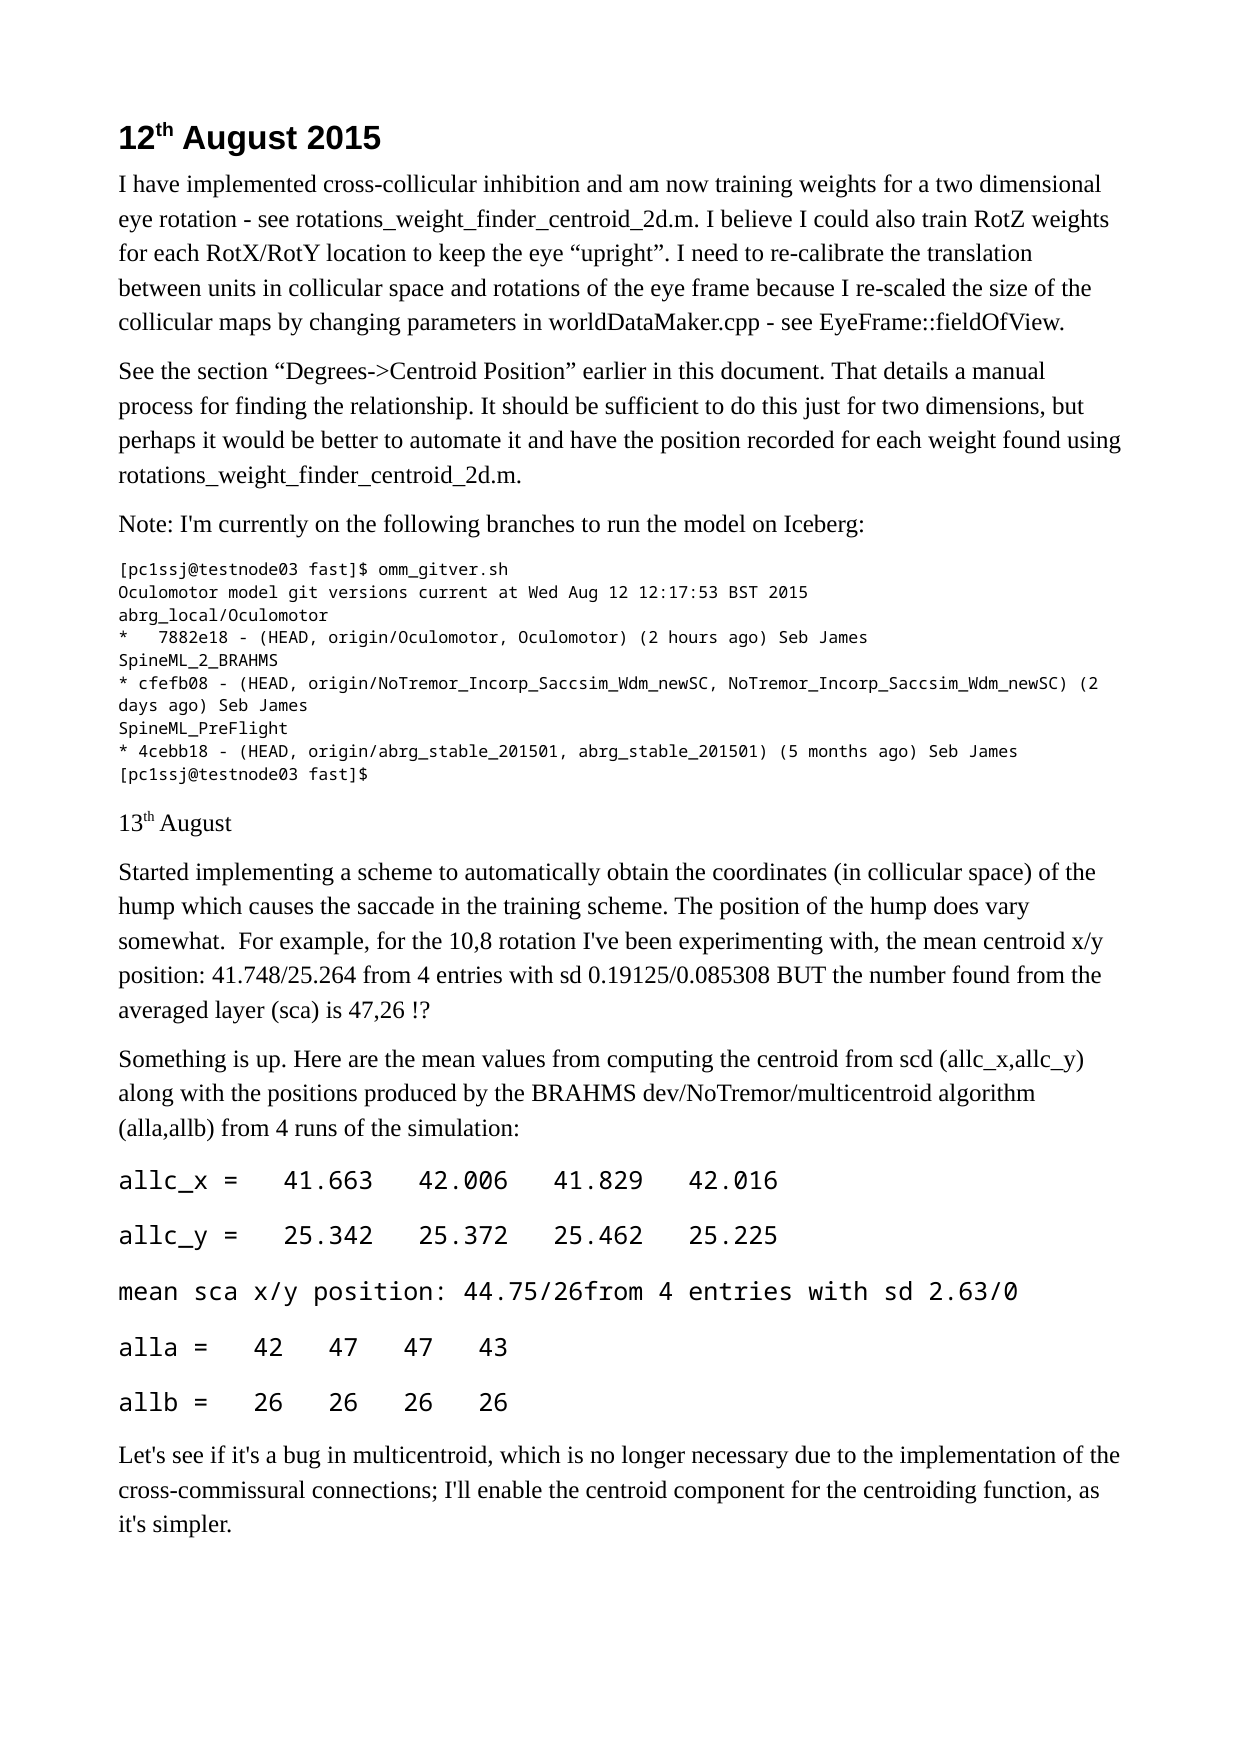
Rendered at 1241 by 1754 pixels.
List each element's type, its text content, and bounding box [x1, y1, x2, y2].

text mean sca x/y position: 44.75/26from 4 entries with sd 2.63/0 [118, 1273, 1122, 1308]
text Note: I'm currently on the following branches to run the model on Iceberg: [118, 509, 1122, 537]
text SpineML_2_BRAHMS [118, 649, 1122, 671]
text alla = 42 47 47 43 [118, 1329, 1122, 1363]
text allc_x = 41.663 42.006 41.829 42.016 [118, 1162, 1122, 1196]
text Oculomotor model git versions current at Wed Aug 12 12:17:53 BST 2015 [118, 581, 1122, 603]
text Started implementing a scheme to automatically obtain the coordinates (in collicular space) of the hump which causes the saccade in the training scheme. The position of the hump does vary somewhat. For example, for the 10,8 rotation I've been experimenting with, the mean centroid x/y position: 41.748/25.264 from 4 entries with sd 0.19125/0.085308 BUT the number found from the averaged layer (sca) is 47,26 !? [118, 857, 1122, 1023]
text abrg_local/Oculomotor [118, 603, 1122, 626]
text allc_y = 25.342 25.372 25.462 25.225 [118, 1218, 1122, 1252]
text [pc1ssj@testnode03 fast]$ omm_gitver.sh [118, 558, 1122, 581]
text See the section “Degrees->Centroid Position” earlier in this document. That details a manual process for finding the relationship. It should be sufficient to do this just for two dimensions, but perhaps it would be better to automate it and have the position recorded for each weight found using rotations_weight_finder_centroid_2d.m. [118, 356, 1122, 488]
text * cfefb08 - (HEAD, origin/NoTremor_Incorp_Saccsim_Wdm_newSC, NoTremor_Incorp_Saccsim_Wdm_newSC) (2 days ago) Seb James [118, 671, 1122, 717]
text [pc1ssj@testnode03 fast]$ [118, 762, 1122, 785]
text * 4cebb18 - (HEAD, origin/abrg_stable_201501, abrg_stable_201501) (5 months ago) Seb James [118, 739, 1122, 762]
text Something is up. Here are the mean values from computing the centroid from scd (allc_x,allc_y) along with the positions produced by the BRAHMS dev/NoTremor/multicentroid algorithm (alla,allb) from 4 runs of the simulation: [118, 1044, 1122, 1142]
text * 7882e18 - (HEAD, origin/Oculomotor, Oculomotor) (2 hours ago) Seb James [118, 626, 1122, 649]
text Let's see if it's a bug in multicentroid, which is no longer necessary due to the implementation of the cross-commissural connections; I'll enable the centroid component for the centroiding function, as it's simpler. [118, 1440, 1122, 1538]
text allb = 26 26 26 26 [118, 1385, 1122, 1419]
text 13th August [118, 808, 1122, 836]
subtitle 12th August 2015 [118, 118, 1122, 157]
text SpineML_PreFlight [118, 717, 1122, 739]
text I have implemented cross-collicular inhibition and am now training weights for a two dimensional eye rotation - see rotations_weight_finder_centroid_2d.m. I believe I could also train RotZ weights for each RotX/RotY location to keep the eye “upright”. I need to re-calibrate the translation between units in collicular space and rotations of the eye frame because I re-scaled the size of the collicular maps by changing parameters in worldDataMaker.cpp - see EyeFrame::fieldOfView. [118, 169, 1122, 336]
